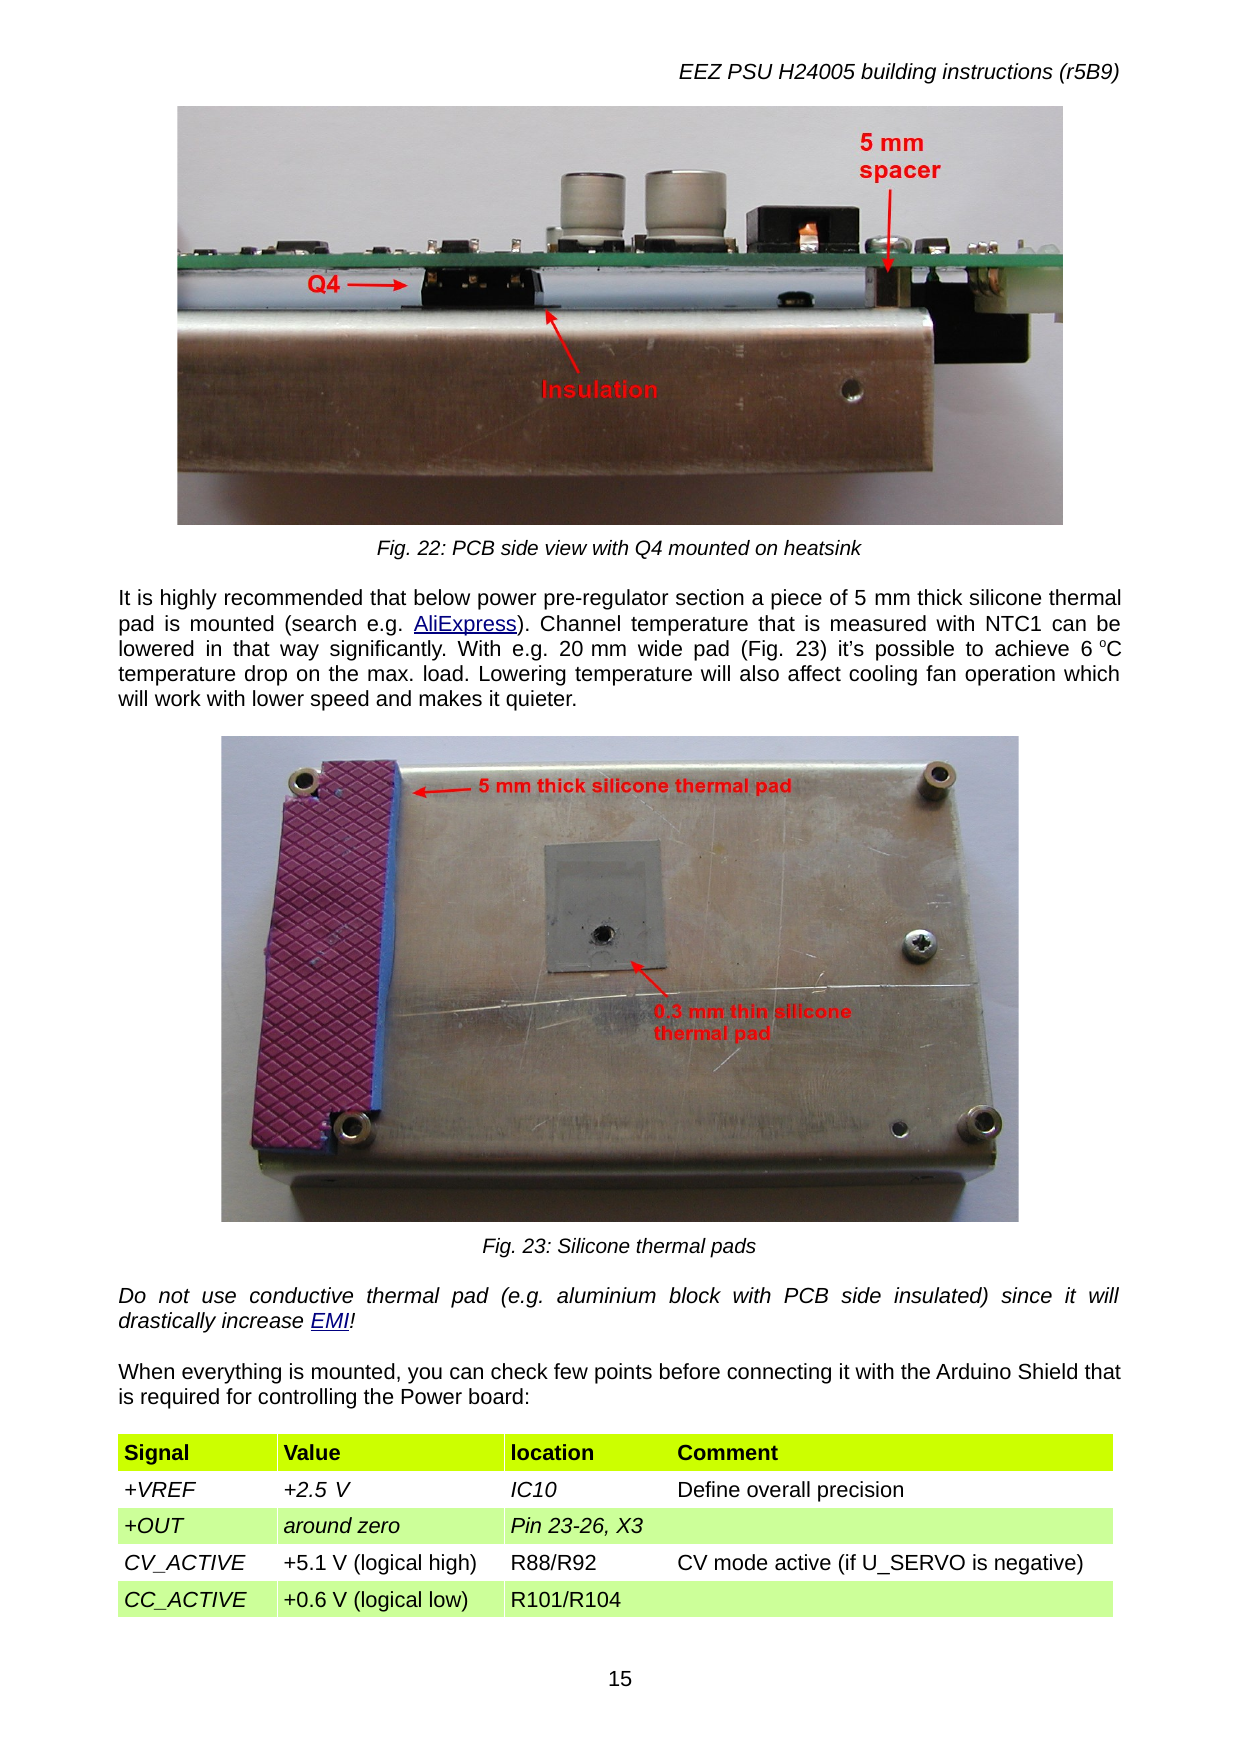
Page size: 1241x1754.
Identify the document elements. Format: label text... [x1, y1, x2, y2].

text Fig. 23: Silicone thermal pads [221, 1222, 1019, 1258]
table_cell [671, 1508, 1113, 1544]
table_cell +2.5 V [278, 1471, 504, 1507]
table_header location [505, 1434, 671, 1471]
table_cell R88/R92 [505, 1544, 671, 1581]
table_cell +OUT [118, 1508, 277, 1544]
picture [177, 106, 1063, 525]
picture [221, 736, 1019, 1222]
table_cell R101/R104 [505, 1581, 671, 1617]
table_cell +0.6 V (logical low) [278, 1581, 504, 1617]
text It is highly recommended that below power pre-regulator section a piece of 5 mm thick silicone thermal pad is mounted (search e.g. AliExpress). Channel temperature that is measured with NTC1 can be lowered in that way significantly. With e.g. 20 mm wide pad (Fig. 23) it’s possible to achieve 6 oC temperature drop on the max. load. Lowering temperature will also affect cooling fan operation which will work with lower speed and makes it quieter. [118, 585, 1122, 711]
table_cell Define overall precision [671, 1471, 1113, 1507]
table_cell [671, 1581, 1113, 1617]
text Fig. 22: PCB side view with Q4 mounted on heatsink [177, 525, 1063, 560]
text When everything is mounted, you can check few points before connecting it with the Arduino Shield that is required for controlling the Power board: [118, 1358, 1122, 1409]
table_header Value [278, 1434, 504, 1471]
text Do not use conductive thermal pad (e.g. aluminium block with PCB side insulated) since it will drastically increase EMI! [118, 1283, 1122, 1333]
table_cell CC_ACTIVE [118, 1581, 277, 1617]
table_cell CV_ACTIVE [118, 1544, 277, 1581]
table_cell CV mode active (if U_SERVO is negative) [671, 1544, 1113, 1581]
table_header Signal [118, 1434, 277, 1471]
table_cell +VREF [118, 1471, 277, 1507]
table_cell around zero [278, 1508, 504, 1544]
table_header Comment [671, 1434, 1113, 1471]
table_cell Pin 23-26, X3 [505, 1508, 671, 1544]
table_cell +5.1 V (logical high) [278, 1544, 504, 1581]
table_cell IC10 [505, 1471, 671, 1507]
